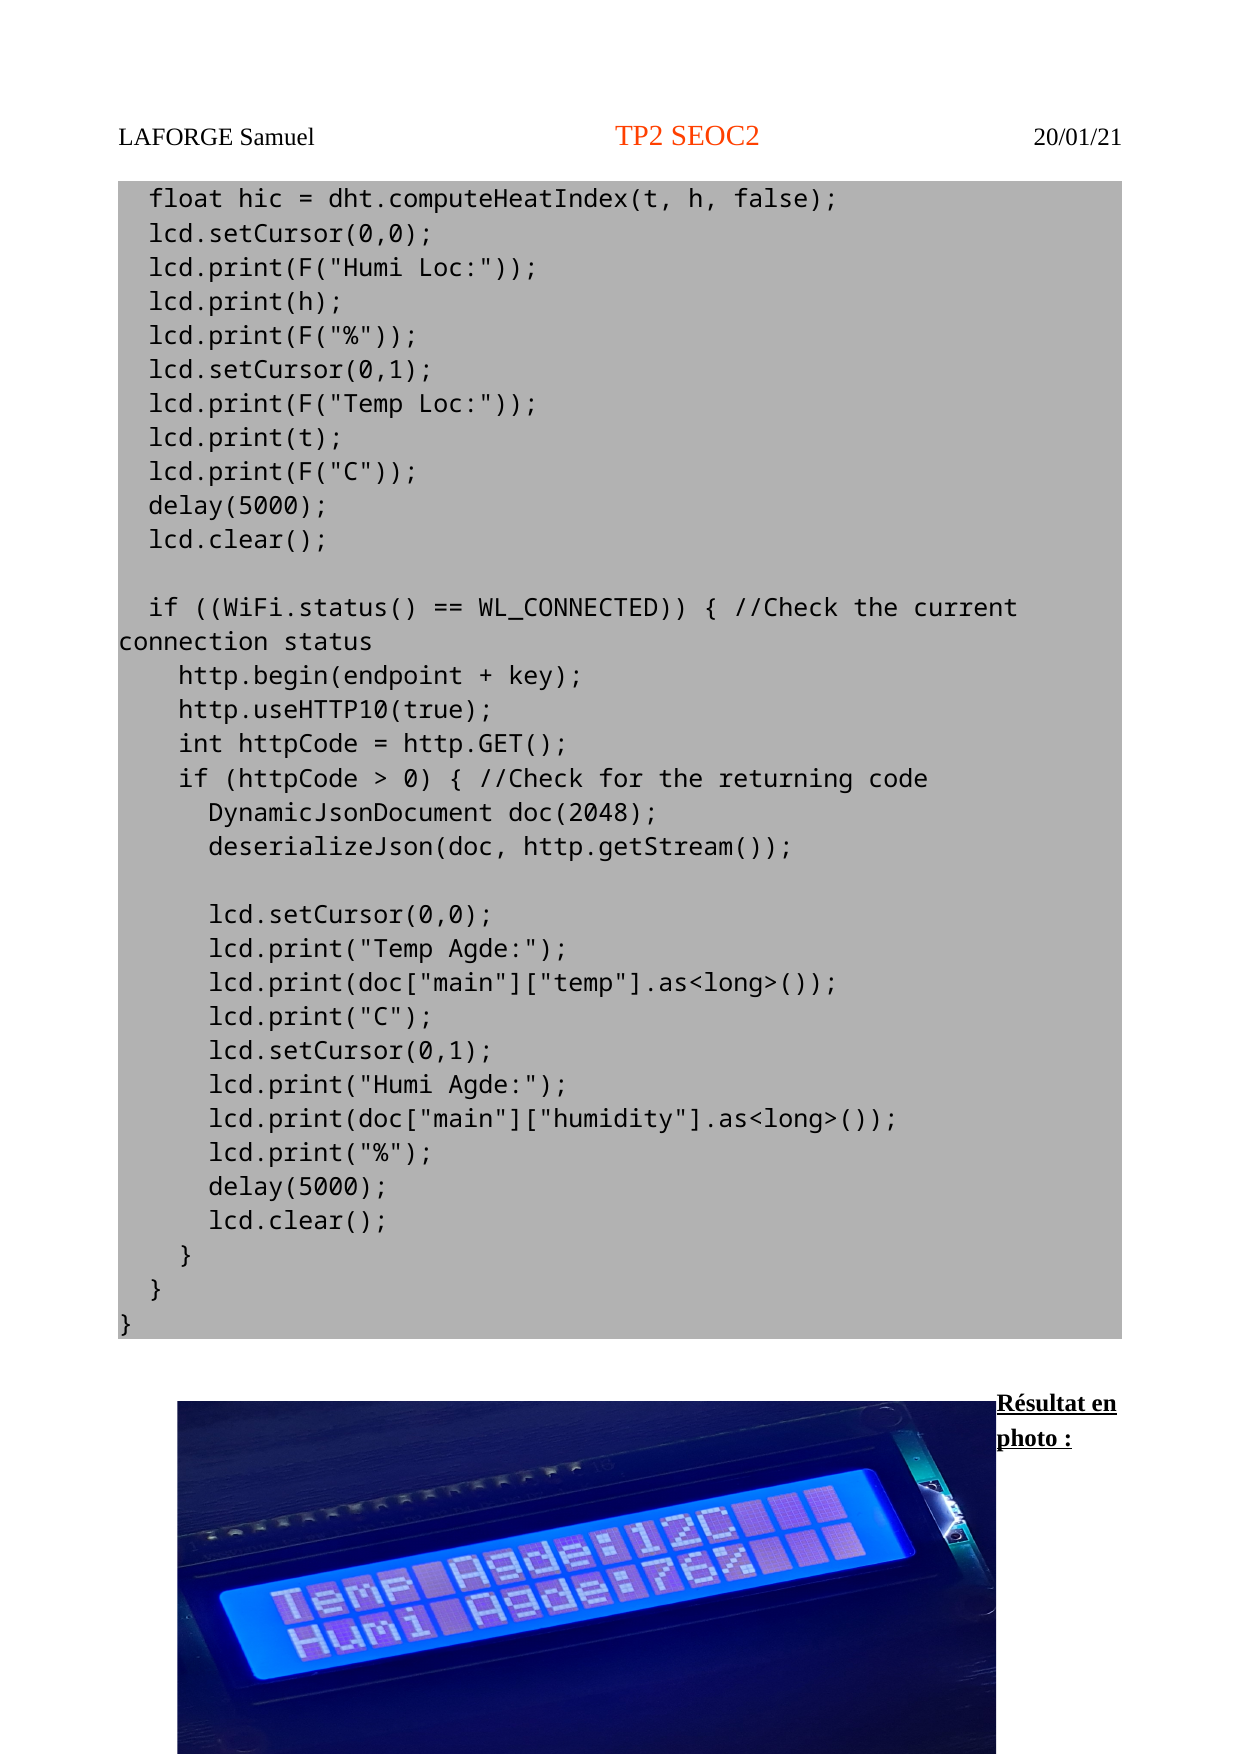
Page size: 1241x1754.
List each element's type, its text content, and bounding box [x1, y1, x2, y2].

text lcd.setCursor(0,0); [118, 896, 1122, 931]
text lcd.clear(); [118, 522, 1122, 556]
text lcd.setCursor(0,0); [118, 215, 1122, 249]
text lcd.print(F("C")); [118, 454, 1122, 488]
text DynamicJsonDocument doc(2048); [118, 794, 1122, 828]
text lcd.clear(); [118, 1203, 1122, 1237]
picture [177, 1444, 997, 1526]
text http.begin(endpoint + key); [118, 658, 1122, 692]
text lcd.print(F("Humi Loc:")); [118, 249, 1122, 283]
text } [118, 1305, 1122, 1339]
text lcd.print("Humi Agde:"); [118, 1067, 1122, 1101]
text lcd.print(F("%")); [118, 317, 1122, 351]
text lcd.print(doc["main"]["temp"].as<long>()); [118, 964, 1122, 999]
text http.useHTTP10(true); [118, 692, 1122, 726]
text Résultat en photo : [118, 1388, 1122, 1452]
text int httpCode = http.GET(); [118, 726, 1122, 760]
text delay(5000); [118, 1169, 1122, 1203]
text lcd.setCursor(0,1); [118, 1033, 1122, 1067]
text } [118, 1237, 1122, 1271]
text delay(5000); [118, 488, 1122, 522]
text lcd.print("C"); [118, 999, 1122, 1033]
text lcd.setCursor(0,1); [118, 351, 1122, 386]
text lcd.print(doc["main"]["humidity"].as<long>()); [118, 1101, 1122, 1135]
text deserializeJson(doc, http.getStream()); [118, 828, 1122, 862]
text float hic = dht.computeHeatIndex(t, h, false); [118, 181, 1122, 215]
text if ((WiFi.status() == WL_CONNECTED)) { //Check the current connection status [118, 590, 1122, 658]
text } [118, 1271, 1122, 1305]
text lcd.print(F("Temp Loc:")); [118, 386, 1122, 419]
text lcd.print("Temp Agde:"); [118, 931, 1122, 964]
text lcd.print(t); [118, 419, 1122, 454]
text lcd.print("%"); [118, 1135, 1122, 1169]
text lcd.print(h); [118, 283, 1122, 317]
text if (httpCode > 0) { //Check for the returning code [118, 760, 1122, 794]
